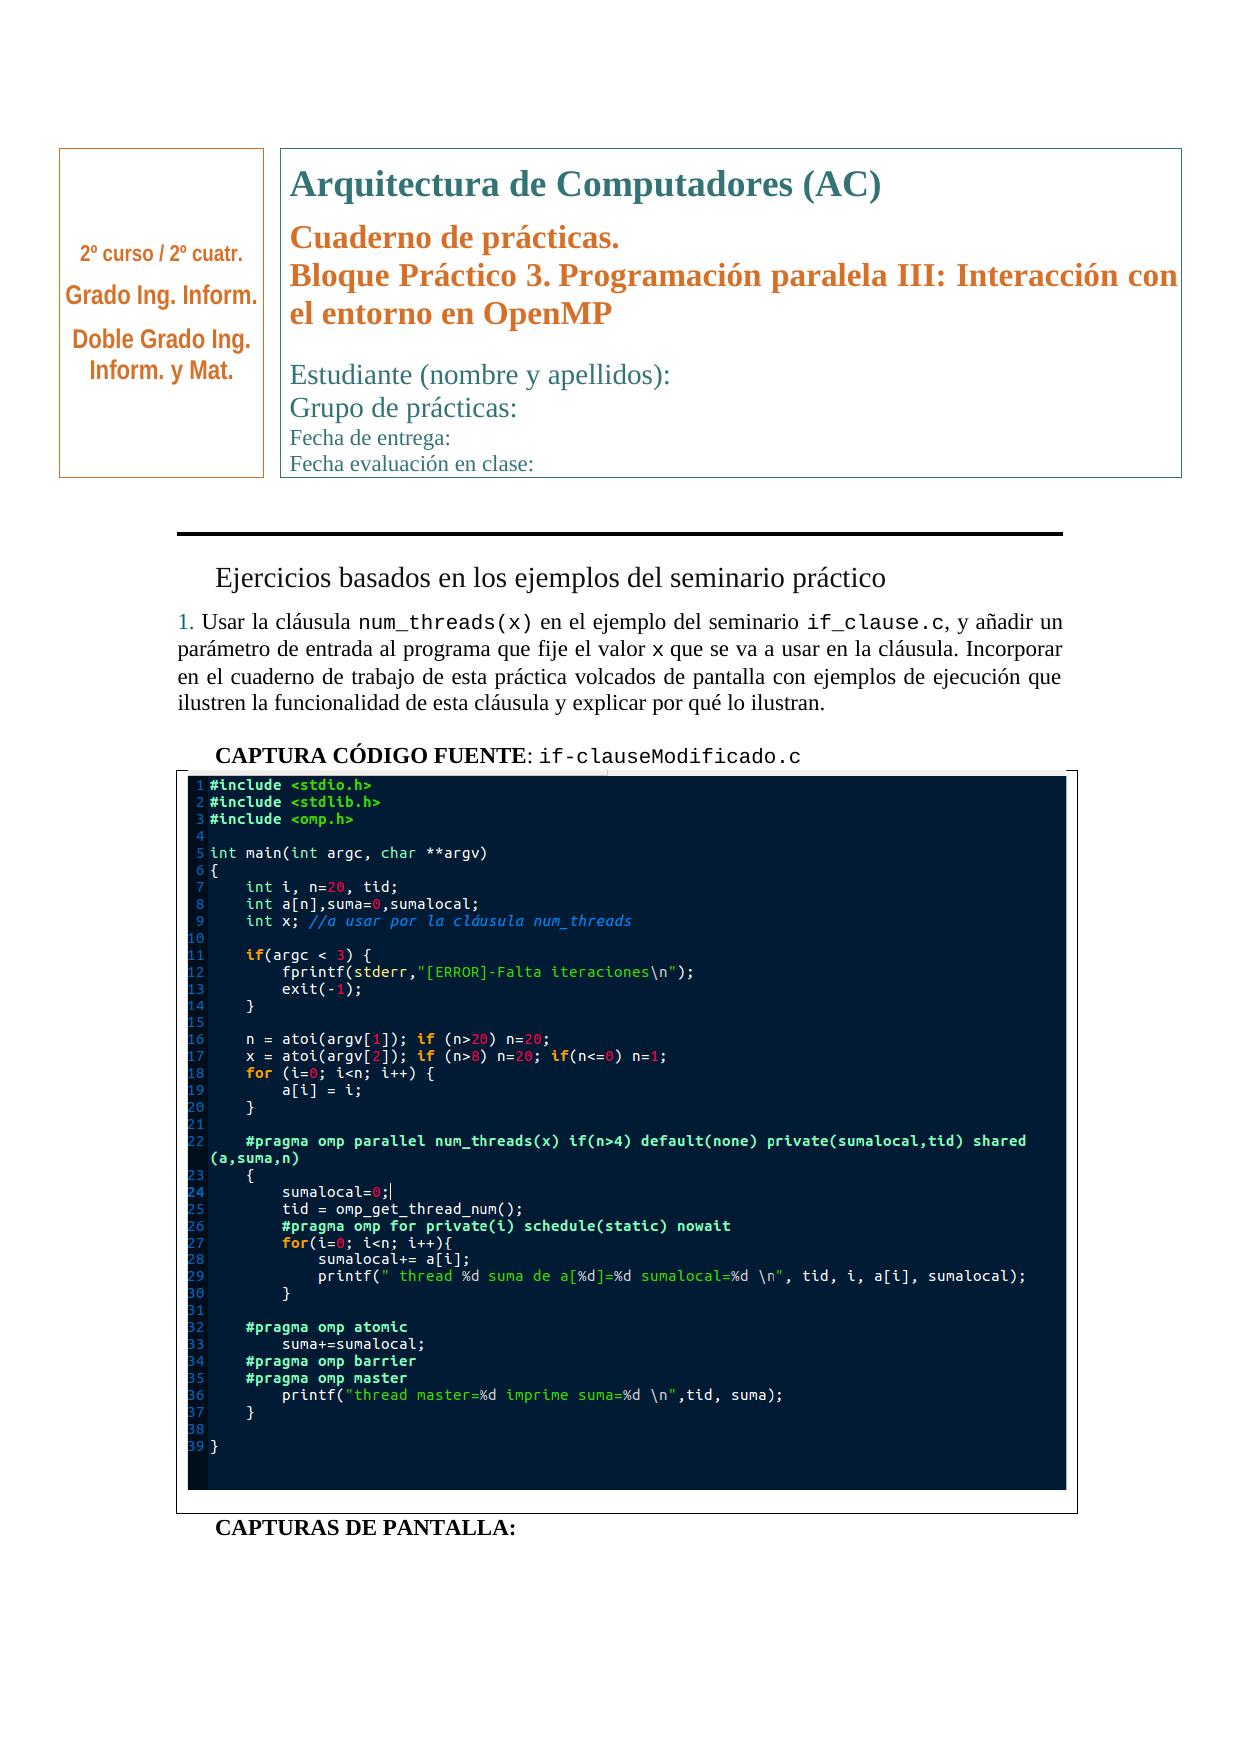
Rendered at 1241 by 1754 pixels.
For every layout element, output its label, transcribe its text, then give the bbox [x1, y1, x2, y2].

text CAPTURA CÓDIGO FUENTE: if-clauseModificado.c [215, 742, 1063, 770]
list 1. Usar la cláusula num_threads(x) en el ejemplo del seminario if_clause.c, y añadir un parámetro de entrada al programa que fije el valor x que se va a usar en la cláusula. Incorporar en el cuaderno de trabajo de esta práctica volcados de pantalla con ejemplos de ejecución que ilustren la funcionalidad de esta cláusula y explicar por qué lo ilustran. [177, 608, 1063, 716]
table_header 2º curso / 2º cuatr. Grado Ing. Inform. Doble Grado Ing. Inform. y Mat. [60, 149, 263, 477]
table_header Arquitectura de Computadores (AC) Cuaderno de prácticas. Bloque Práctico 3. Programación paralela III: Interacción con el entorno en OpenMP Estudiante (nombre y apellidos): Grupo de prácticas: Fecha de entrega: Fecha evaluación en clase: [281, 149, 1181, 477]
subtitle Ejercicios basados en los ejemplos del seminario práctico [177, 561, 1063, 594]
text CAPTURAS DE PANTALLA: [215, 1514, 1063, 1541]
table_header [264, 148, 280, 477]
picture [187, 770, 1067, 1490]
table_header [177, 771, 1077, 1513]
